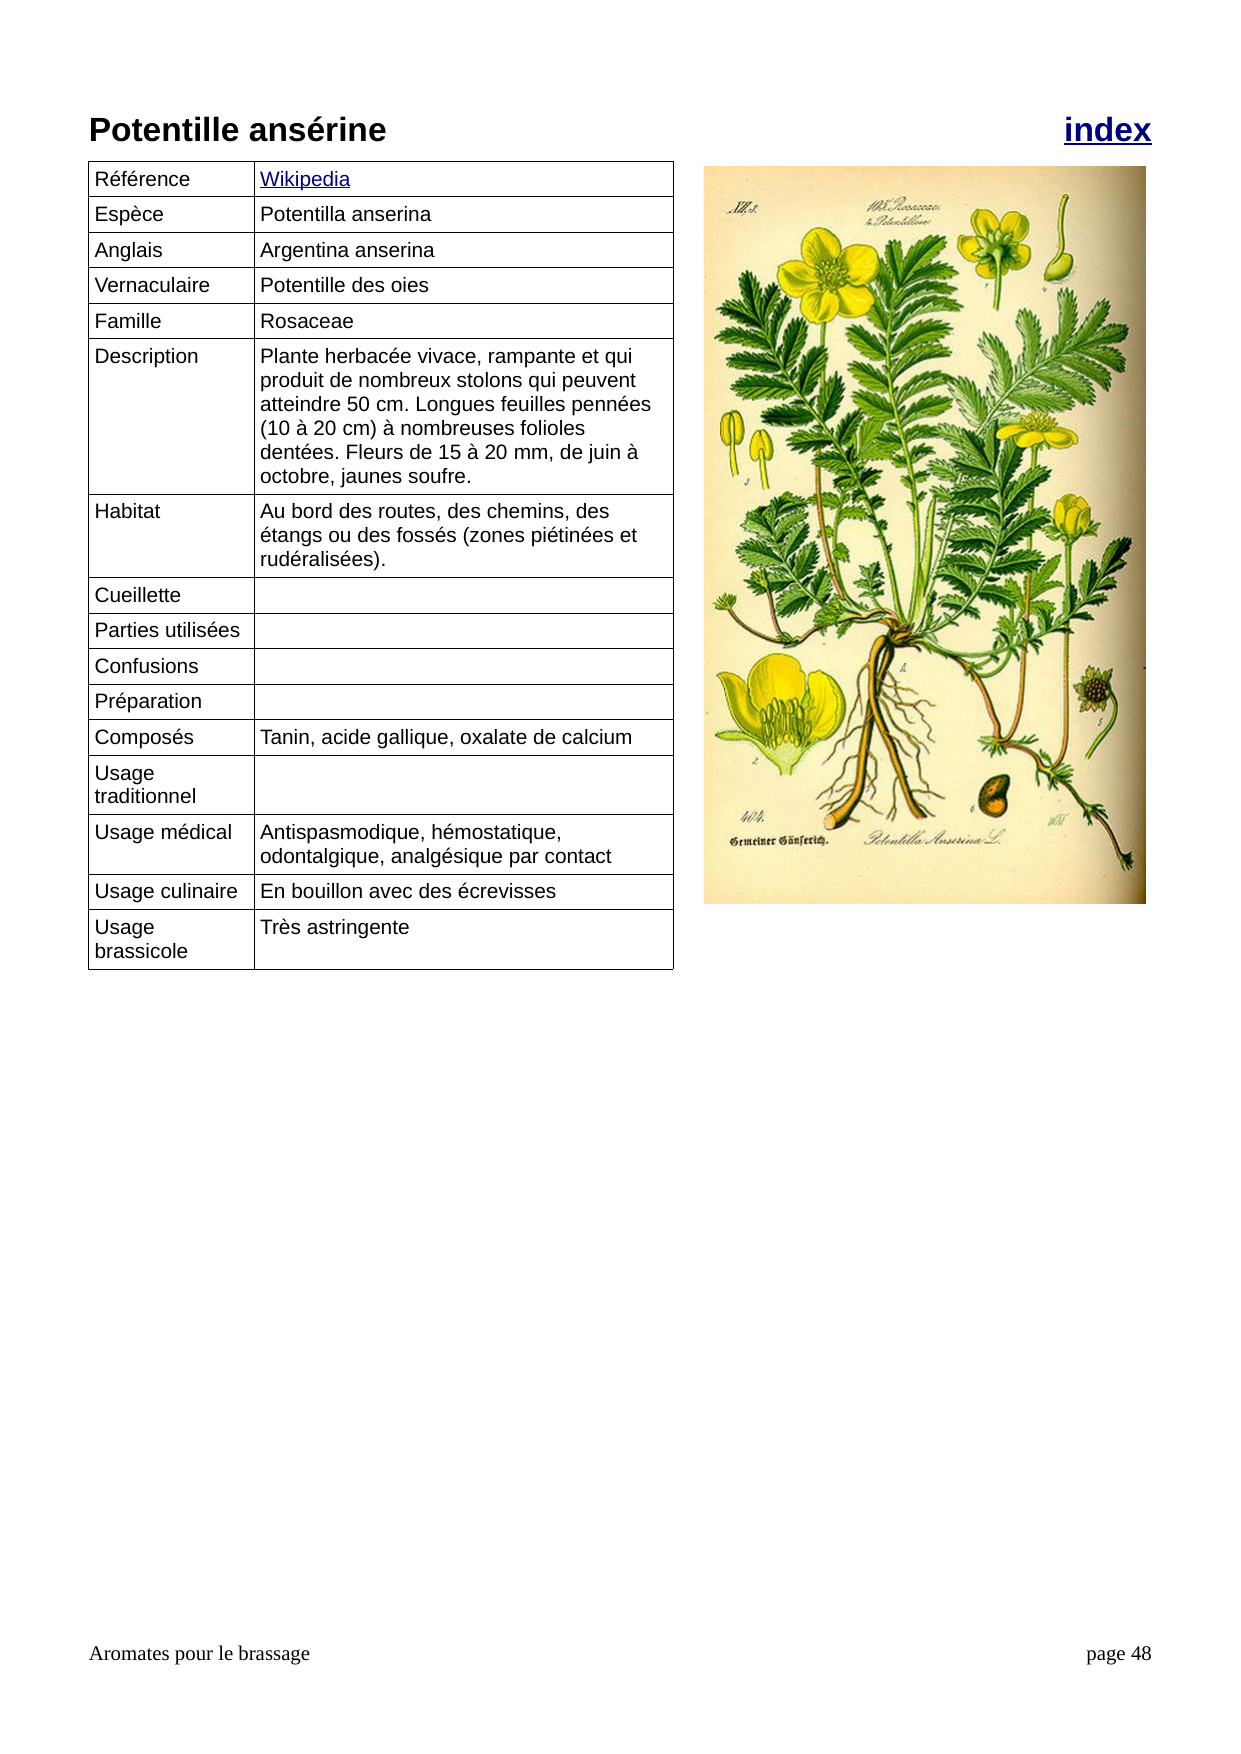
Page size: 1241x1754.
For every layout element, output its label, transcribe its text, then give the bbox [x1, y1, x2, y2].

table_cell Préparation [89, 685, 254, 719]
subtitle Potentille ansérine index [88, 109, 1152, 148]
table_cell Rosaceae [255, 304, 673, 338]
table_cell Anglais [89, 233, 254, 267]
table_cell Description [89, 339, 254, 493]
table_cell Tanin, acide gallique, oxalate de calcium [255, 720, 673, 754]
table_cell Plante herbacée vivace, rampante et qui produit de nombreux stolons qui peuvent atteindre 50 cm. Longues feuilles pennées (10 à 20 cm) à nombreuses folioles dentées. Fleurs de 15 à 20 mm, de juin à octobre, jaunes soufre. [255, 339, 673, 493]
table_cell Au bord des routes, des chemins, des étangs ou des fossés (zones piétinées et rudéralisées). [255, 495, 673, 577]
table_cell En bouillon avec des écrevisses [255, 875, 673, 909]
table_header Référence [89, 162, 254, 196]
table_header Wikipedia [255, 162, 673, 196]
table_cell Composés [89, 720, 254, 754]
table_cell Famille [89, 304, 254, 338]
table_cell [255, 756, 673, 814]
table_cell [255, 649, 673, 683]
table_cell [255, 614, 673, 648]
table_cell Espèce [89, 197, 254, 232]
table_cell Antispasmodique, hémostatique, odontalgique, analgésique par contact [255, 815, 673, 873]
table_cell Argentina anserina [255, 233, 673, 267]
table_cell [255, 578, 673, 612]
table_cell Potentilla anserina [255, 197, 673, 232]
table_cell Confusions [89, 649, 254, 683]
table_cell Usage brassicole [89, 910, 254, 968]
table_cell Usage médical [89, 815, 254, 873]
table_cell Très astringente [255, 910, 673, 968]
table_cell Usage traditionnel [89, 756, 254, 814]
table_cell [255, 685, 673, 719]
table_cell Vernaculaire [89, 268, 254, 303]
table_cell Potentille des oies [255, 268, 673, 303]
table_cell Parties utilisées [89, 614, 254, 648]
table_cell Cueillette [89, 578, 254, 612]
table_cell Usage culinaire [89, 875, 254, 909]
picture [703, 166, 1146, 904]
table_cell Habitat [89, 495, 254, 577]
